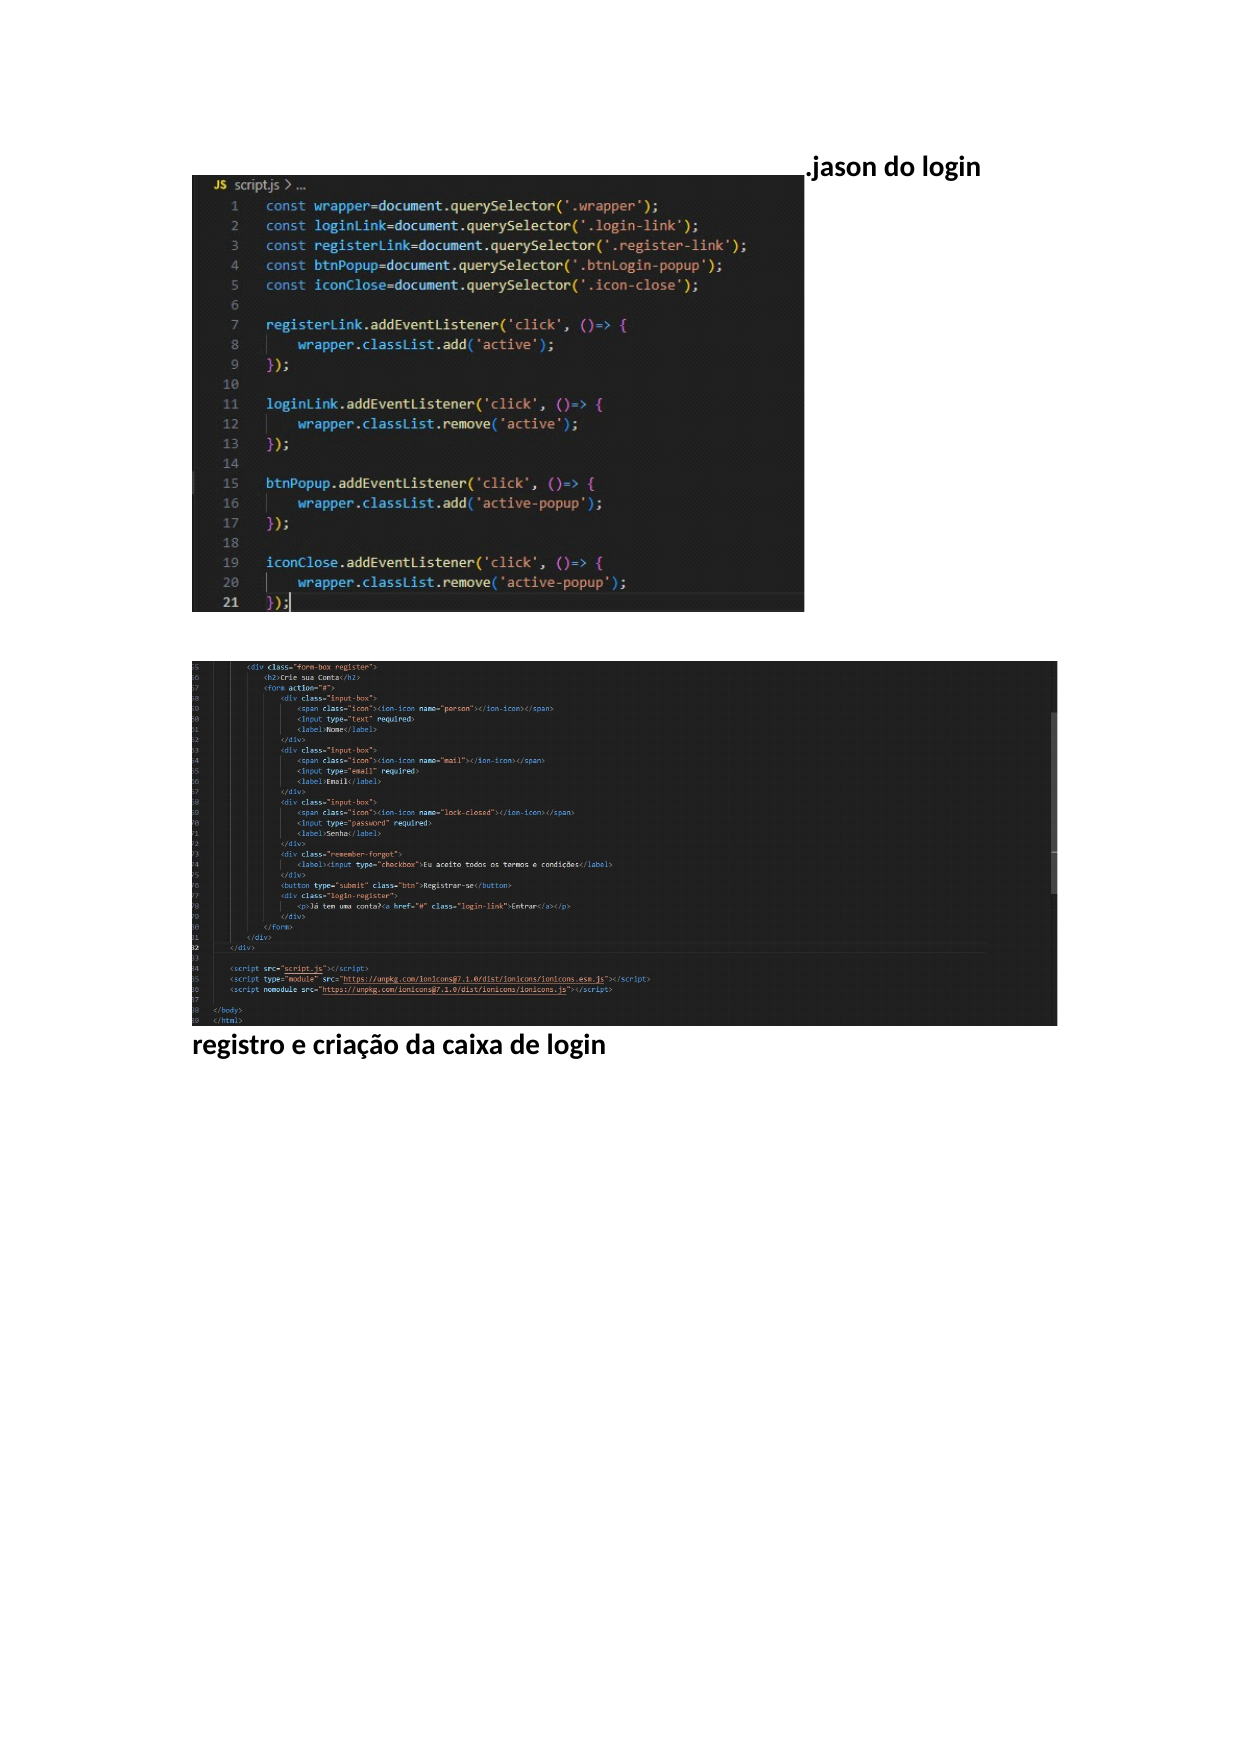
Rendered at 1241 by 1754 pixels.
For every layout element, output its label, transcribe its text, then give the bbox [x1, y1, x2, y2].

text .jason do login [192, 148, 1063, 612]
text registro e criação da caixa de login [192, 662, 1063, 1062]
